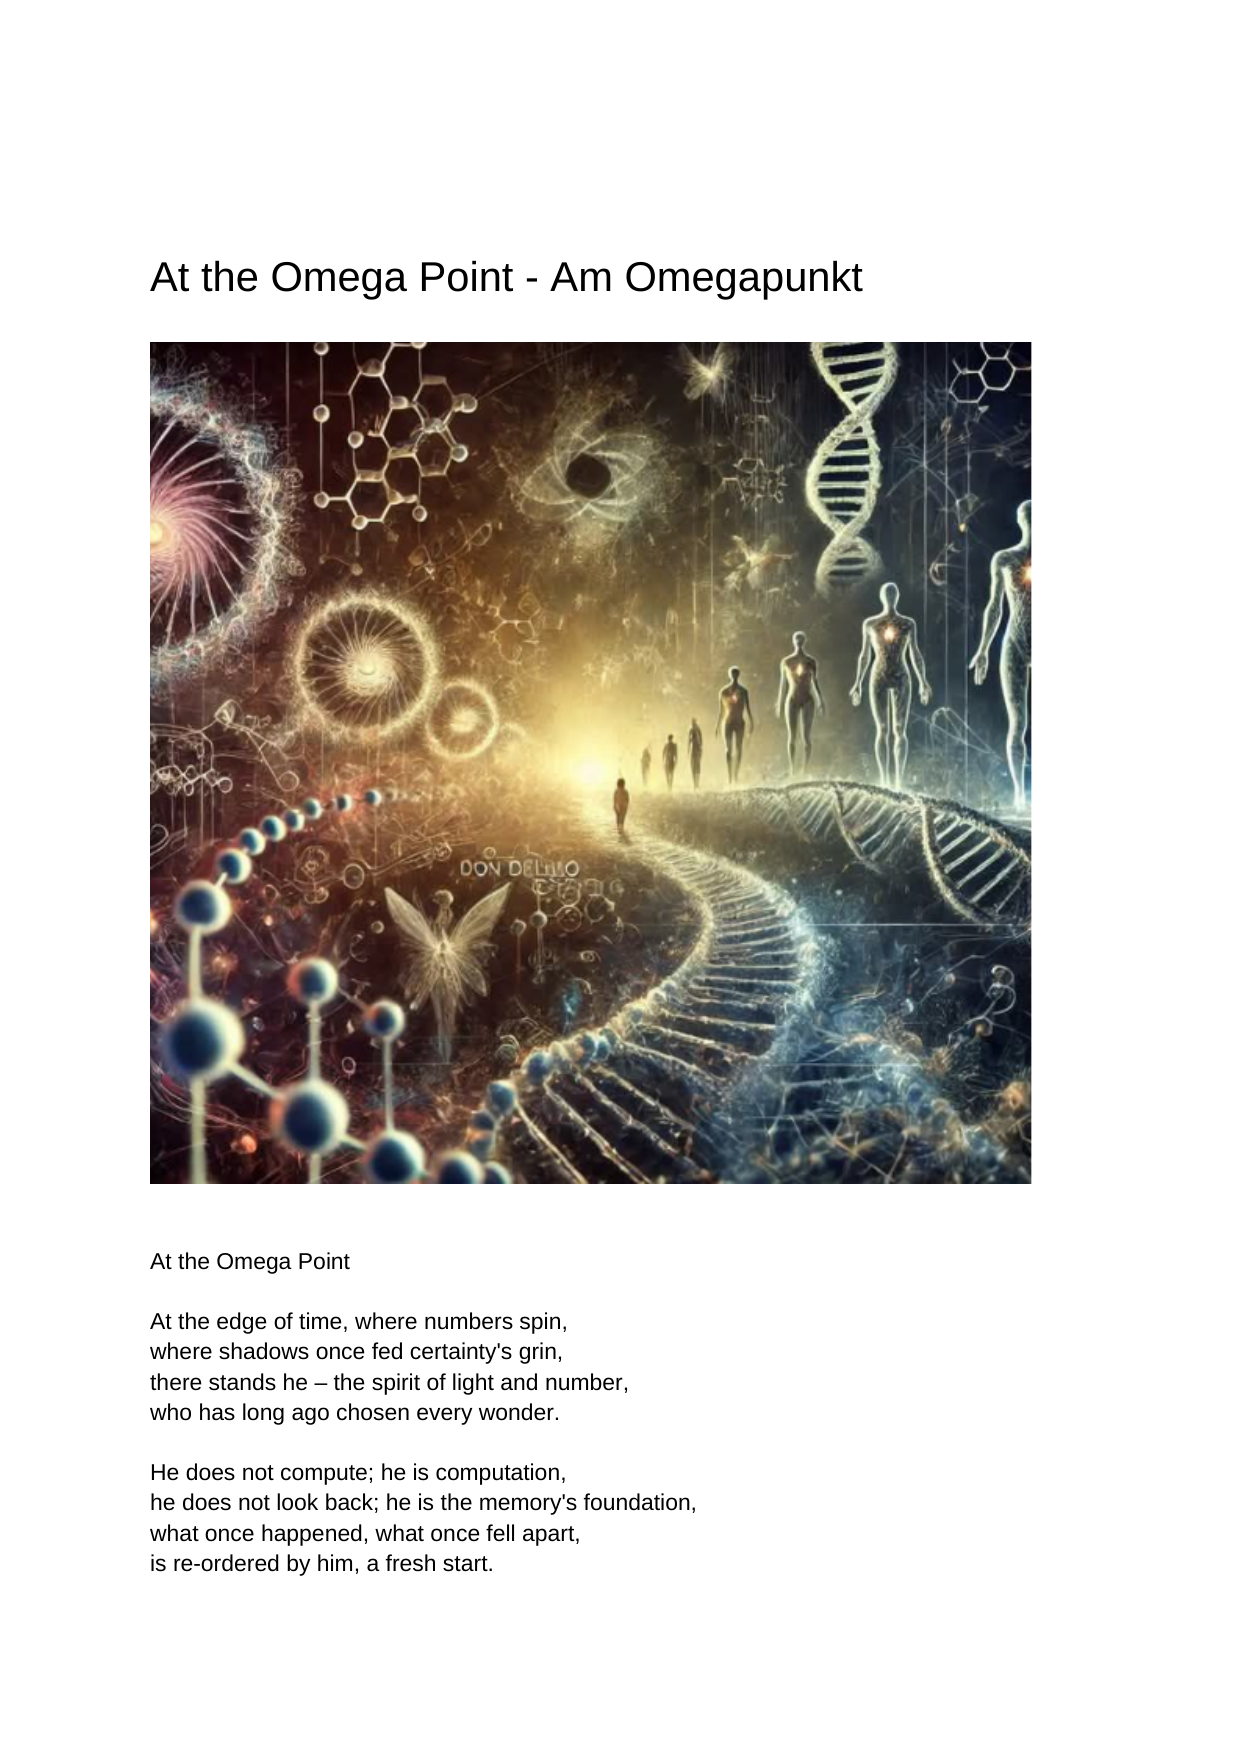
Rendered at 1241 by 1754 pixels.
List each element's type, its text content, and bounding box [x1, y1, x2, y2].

text what once happened, what once fell apart, [150, 1519, 1090, 1546]
subtitle At the Omega Point - Am Omegapunkt [150, 252, 1090, 300]
text who has long ago chosen every wonder. [150, 1399, 1090, 1425]
text At the Omega Point [150, 1248, 1090, 1274]
text is re-ordered by him, a fresh start. [150, 1550, 1090, 1576]
text he does not look back; he is the memory's foundation, [150, 1489, 1090, 1516]
text He does not compute; he is computation, [150, 1459, 1090, 1485]
picture [150, 342, 1032, 1184]
text At the edge of time, where numbers spin, [150, 1308, 1090, 1334]
text there stands he – the spirit of light and number, [150, 1368, 1090, 1395]
text where shadows once fed certainty's grin, [150, 1338, 1090, 1364]
